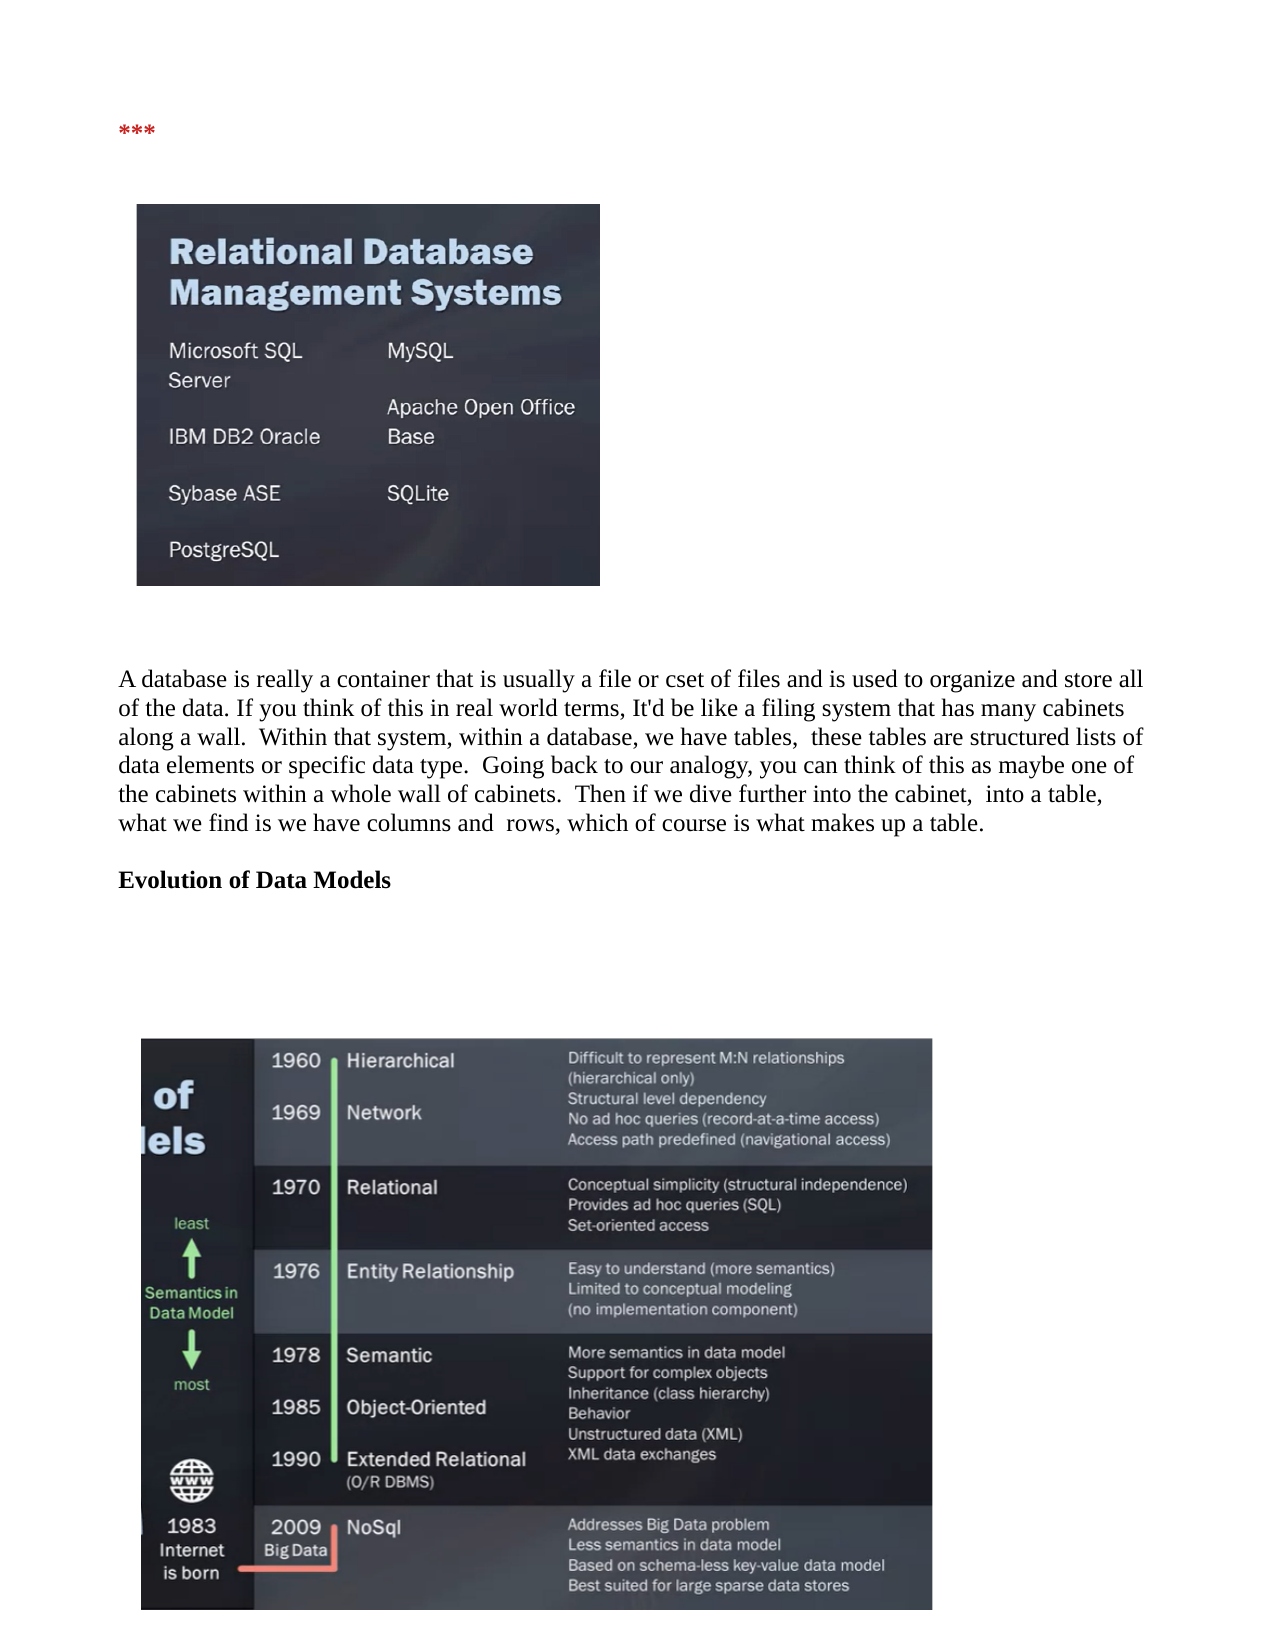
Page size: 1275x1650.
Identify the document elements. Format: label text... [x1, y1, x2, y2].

picture [136, 204, 600, 586]
text *** [118, 118, 1157, 176]
text Evolution of Data Models [118, 866, 1157, 894]
text A database is really a container that is usually a file or cset of files and is used to organize and store all of the data. If you think of this in real world terms, It'd be like a filing system that has many cabinets along a wall. Within that system, within a database, we have tables, these tables are structured lists of data elements or specific data type. Going back to our analogy, you can think of this as maybe one of the cabinets within a whole wall of cabinets. Then if we dive further into the cabinet, into a table, what we find is we have columns and rows, which of course is what makes up a table. [118, 664, 1157, 837]
picture [141, 1038, 933, 1610]
